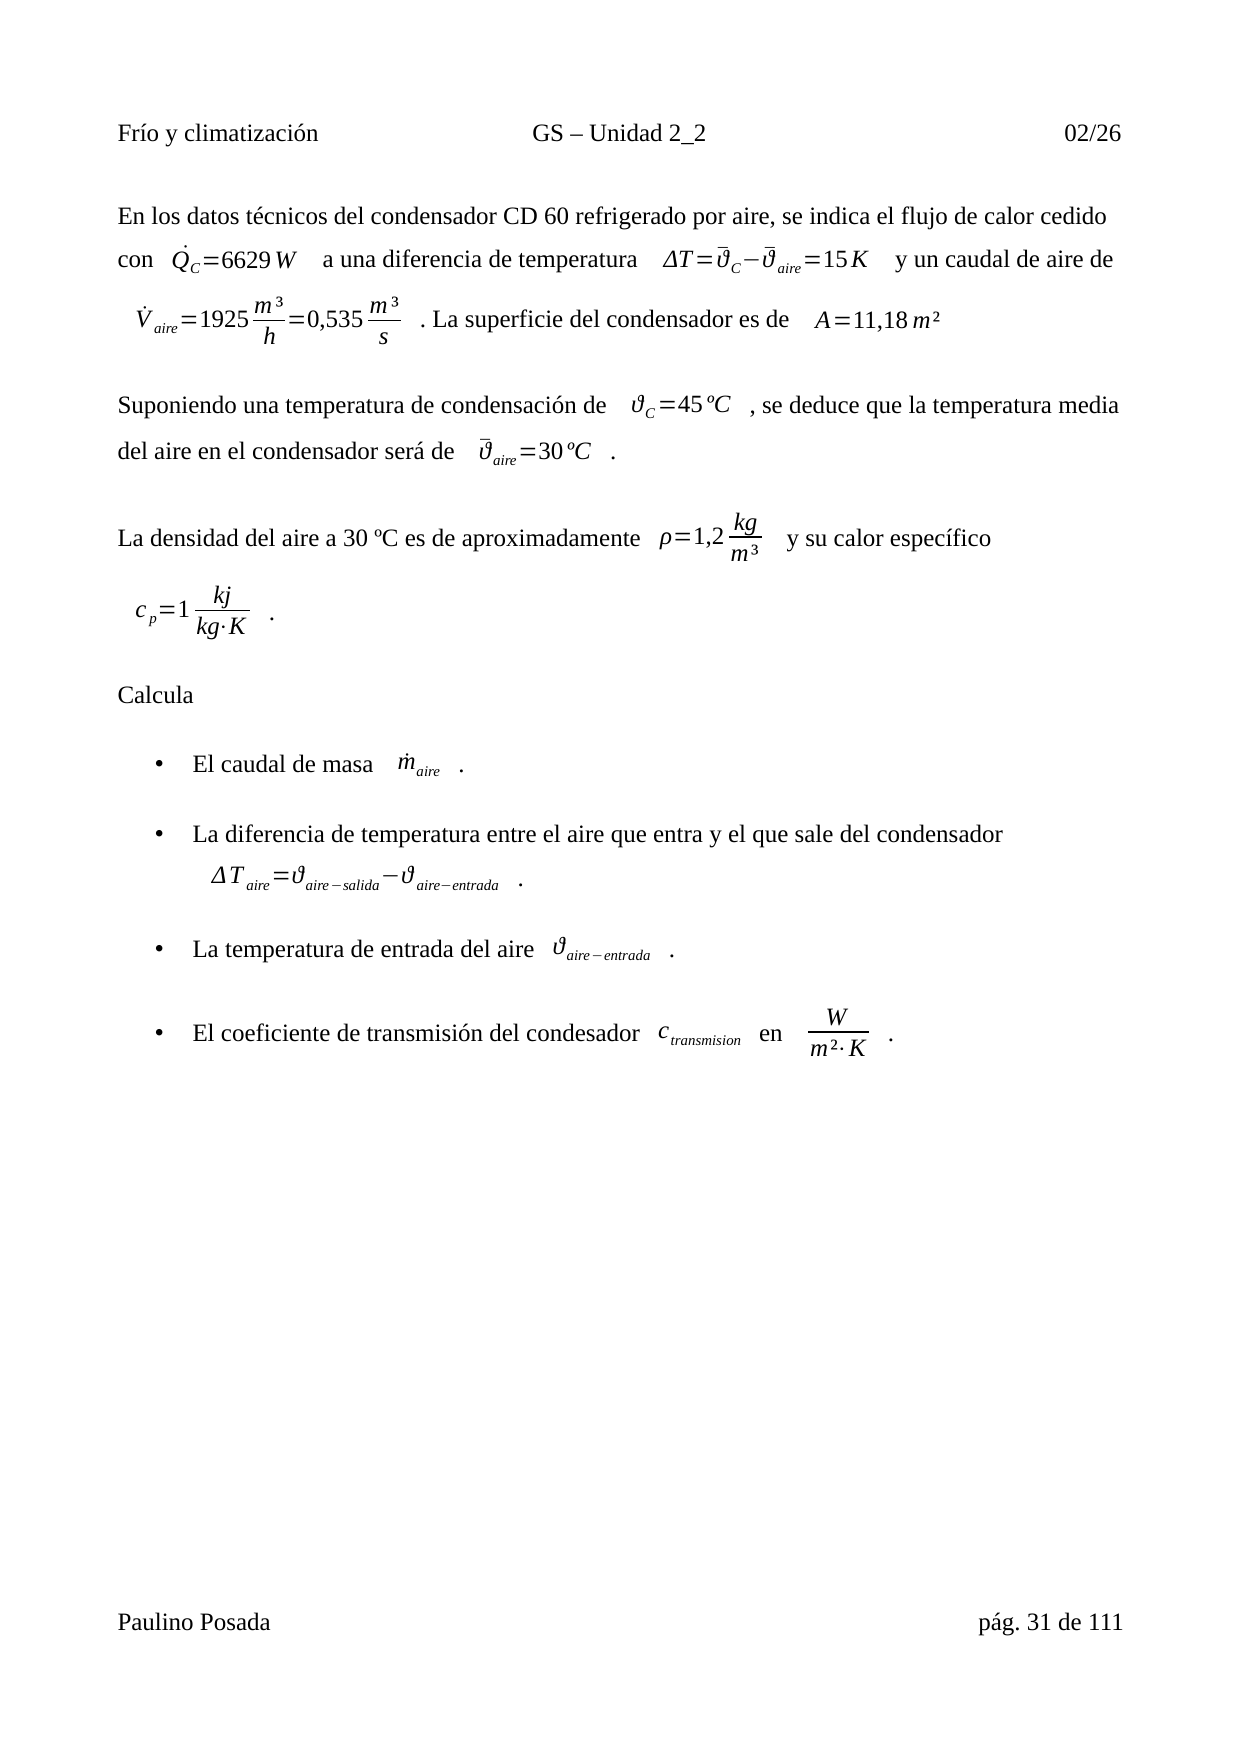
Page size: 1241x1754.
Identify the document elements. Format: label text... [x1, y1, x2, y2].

list La diferencia de temperatura entre el aire que entra y el que sale del condensador. [155, 819, 1123, 893]
text La densidad del aire a 30 ºC es de aproximadamente y su calor específico . [117, 508, 1123, 641]
text Calcula [117, 680, 1123, 709]
list El coeficiente de transmisión del condesadoren . [155, 1003, 1123, 1062]
list La temperatura de entrada del aire. [155, 933, 1123, 964]
text Suponiendo una temperatura de condensación de , se deduce que la temperatura media del aire en el condensador será de . [117, 390, 1123, 469]
list El caudal de masa . [155, 748, 1123, 779]
text En los datos técnicos del condensador CD 60 refrigerado por aire, se indica el flujo de calor cedido con a una diferencia de temperatura y un caudal de aire de . La superficie del condensador es de [117, 201, 1123, 350]
